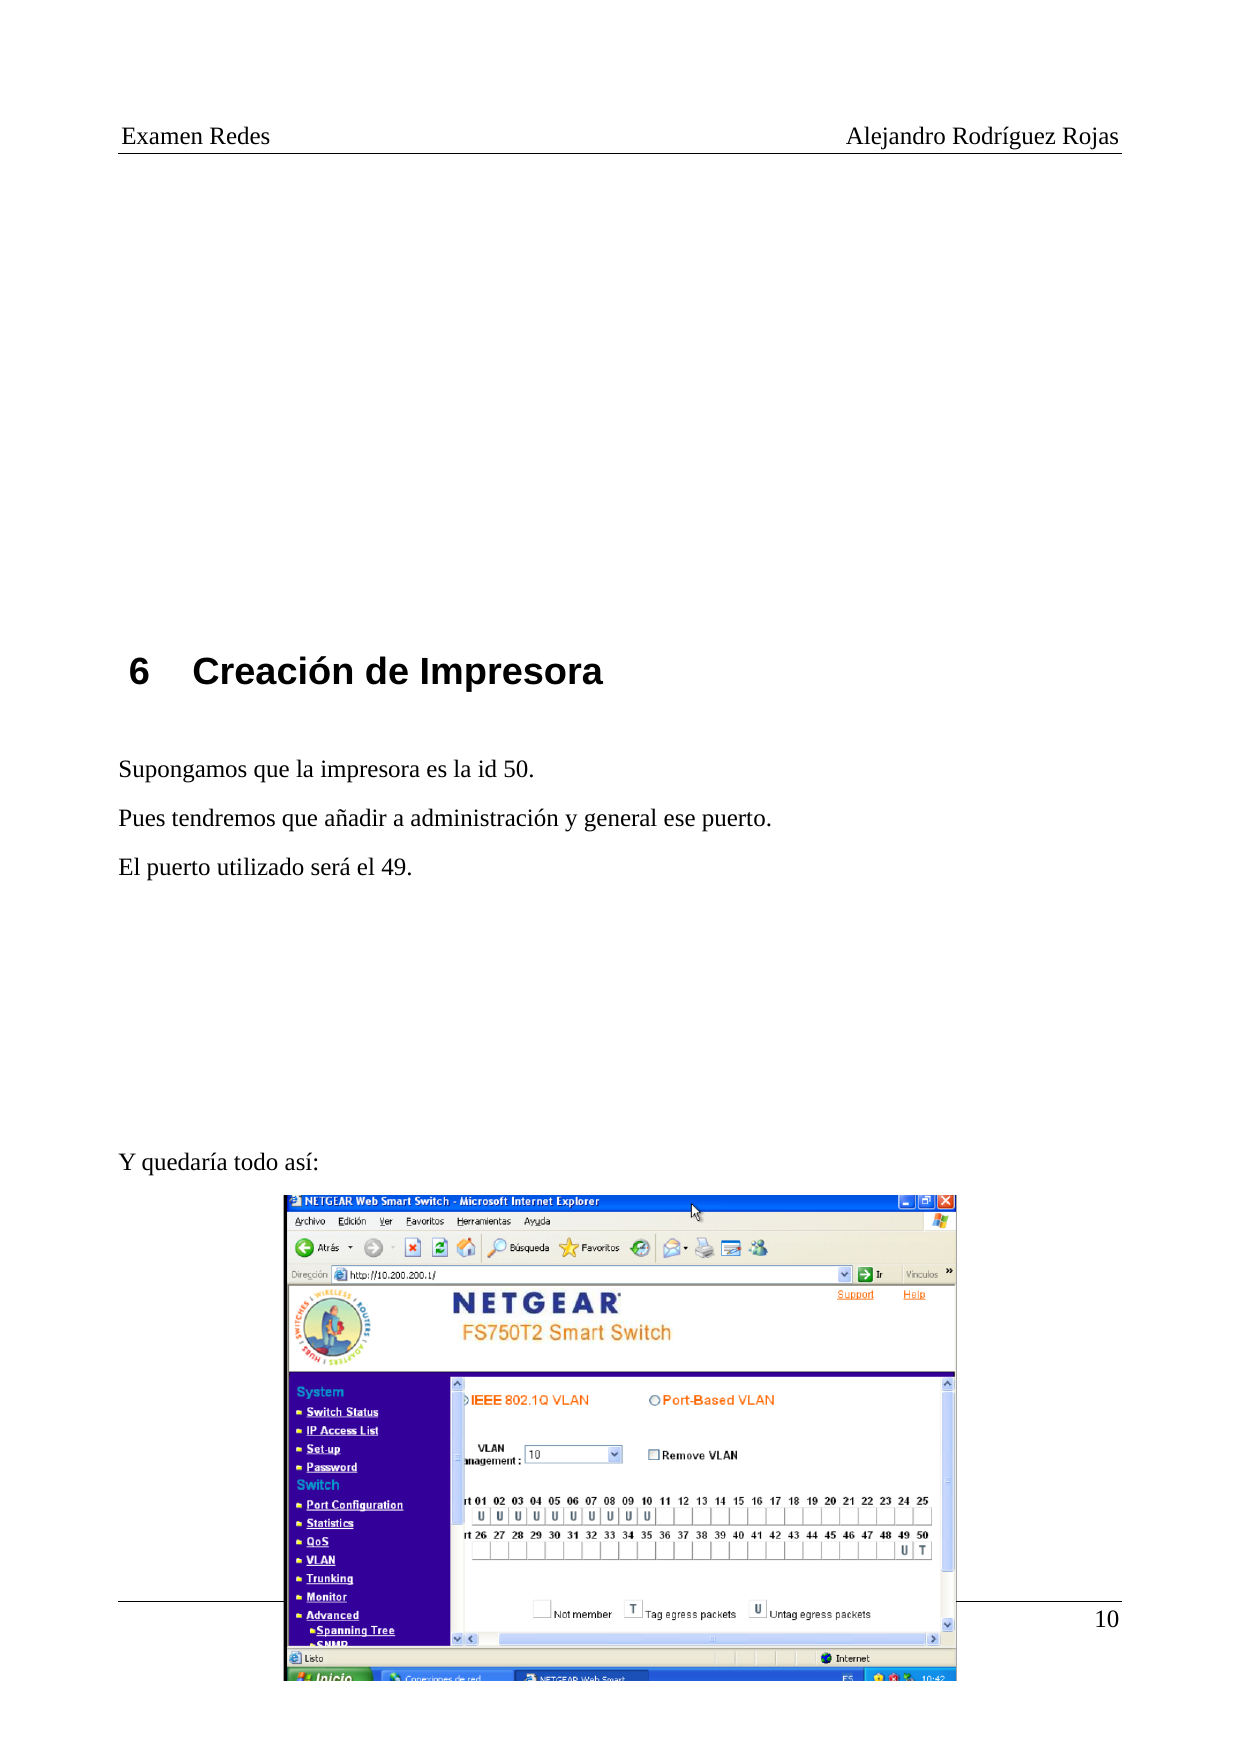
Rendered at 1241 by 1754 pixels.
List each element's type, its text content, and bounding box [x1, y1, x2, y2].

subtitle Creación de Impresora [118, 649, 1122, 692]
text El puerto utilizado será el 49. [118, 852, 1122, 881]
text Y quedaría todo así: [118, 1147, 1122, 1175]
text Pues tendremos que añadir a administración y general ese puerto. [118, 803, 1122, 832]
picture [283, 1195, 687, 1681]
text Supongamos que la impresora es la id 50. [118, 754, 1122, 783]
